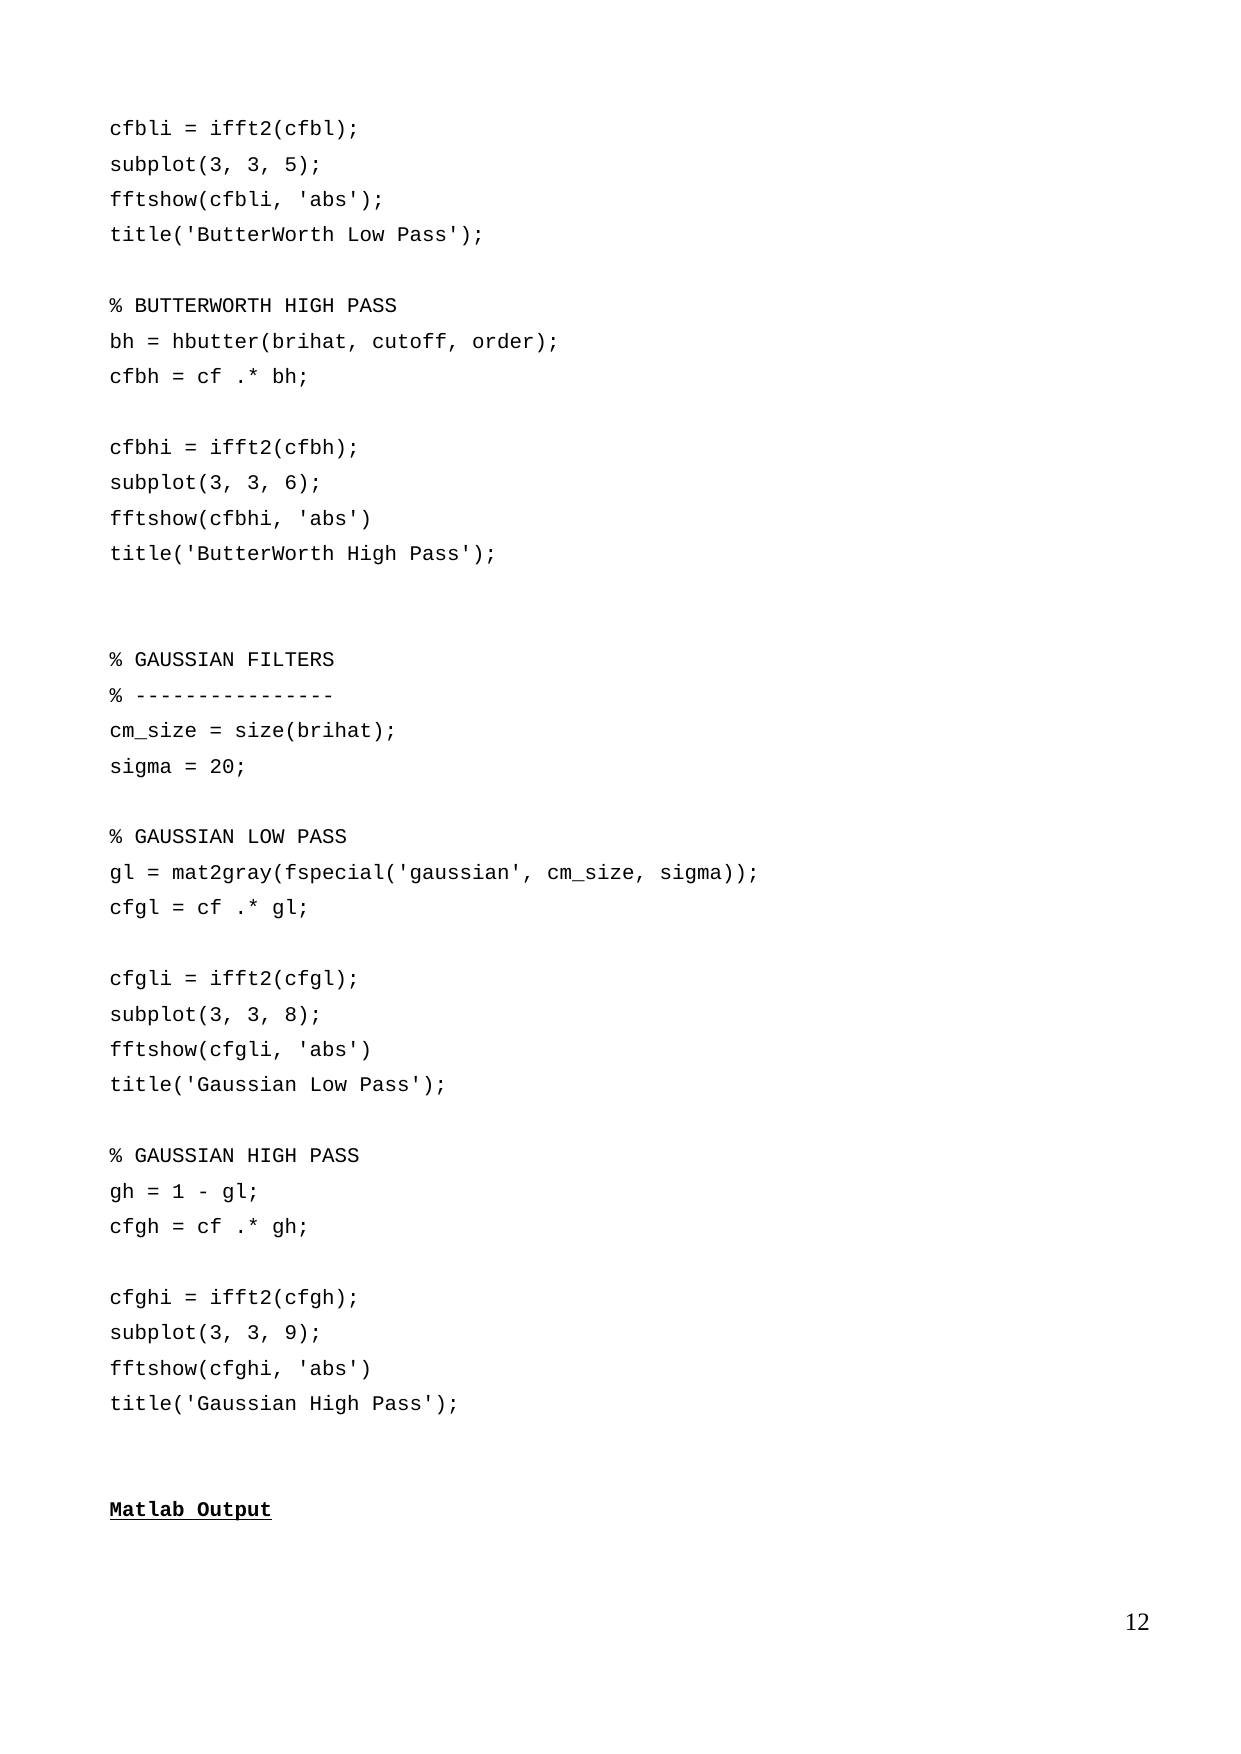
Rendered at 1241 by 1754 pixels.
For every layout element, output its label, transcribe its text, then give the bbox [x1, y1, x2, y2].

text bh = hbutter(brihat, cutoff, order); [109, 331, 1149, 354]
text subplot(3, 3, 5); [109, 153, 1149, 177]
text title('Gaussian Low Pass'); [109, 1074, 1149, 1098]
text fftshow(cfghi, 'abs') [109, 1358, 1149, 1381]
text cfgh = cf .* gh; [109, 1216, 1149, 1240]
text sigma = 20; [109, 756, 1149, 779]
text cm_size = size(brihat); [109, 720, 1149, 744]
text title('ButterWorth Low Pass'); [109, 224, 1149, 248]
text fftshow(cfbhi, 'abs') [109, 508, 1149, 531]
text cfgli = ifft2(cfgl); [109, 968, 1149, 992]
text % GAUSSIAN FILTERS [109, 649, 1149, 673]
text title('ButterWorth High Pass'); [109, 543, 1149, 567]
text cfbh = cf .* bh; [109, 366, 1149, 390]
text subplot(3, 3, 6); [109, 472, 1149, 496]
text gl = mat2gray(fspecial('gaussian', cm_size, sigma)); [109, 862, 1149, 886]
text cfghi = ifft2(cfgh); [109, 1287, 1149, 1311]
text subplot(3, 3, 8); [109, 1003, 1149, 1027]
text fftshow(cfgli, 'abs') [109, 1039, 1149, 1063]
text % BUTTERWORTH HIGH PASS [109, 295, 1149, 319]
text subplot(3, 3, 9); [109, 1322, 1149, 1346]
text title('Gaussian High Pass'); [109, 1393, 1149, 1417]
text gh = 1 - gl; [109, 1181, 1149, 1204]
text % GAUSSIAN LOW PASS [109, 826, 1149, 850]
text cfbhi = ifft2(cfbh); [109, 437, 1149, 461]
text cfgl = cf .* gl; [109, 897, 1149, 921]
text % GAUSSIAN HIGH PASS [109, 1145, 1149, 1169]
text cfbli = ifft2(cfbl); [109, 118, 1149, 142]
text % ---------------- [109, 685, 1149, 708]
text fftshow(cfbli, 'abs'); [109, 189, 1149, 213]
text Matlab Output [109, 1499, 1149, 1523]
